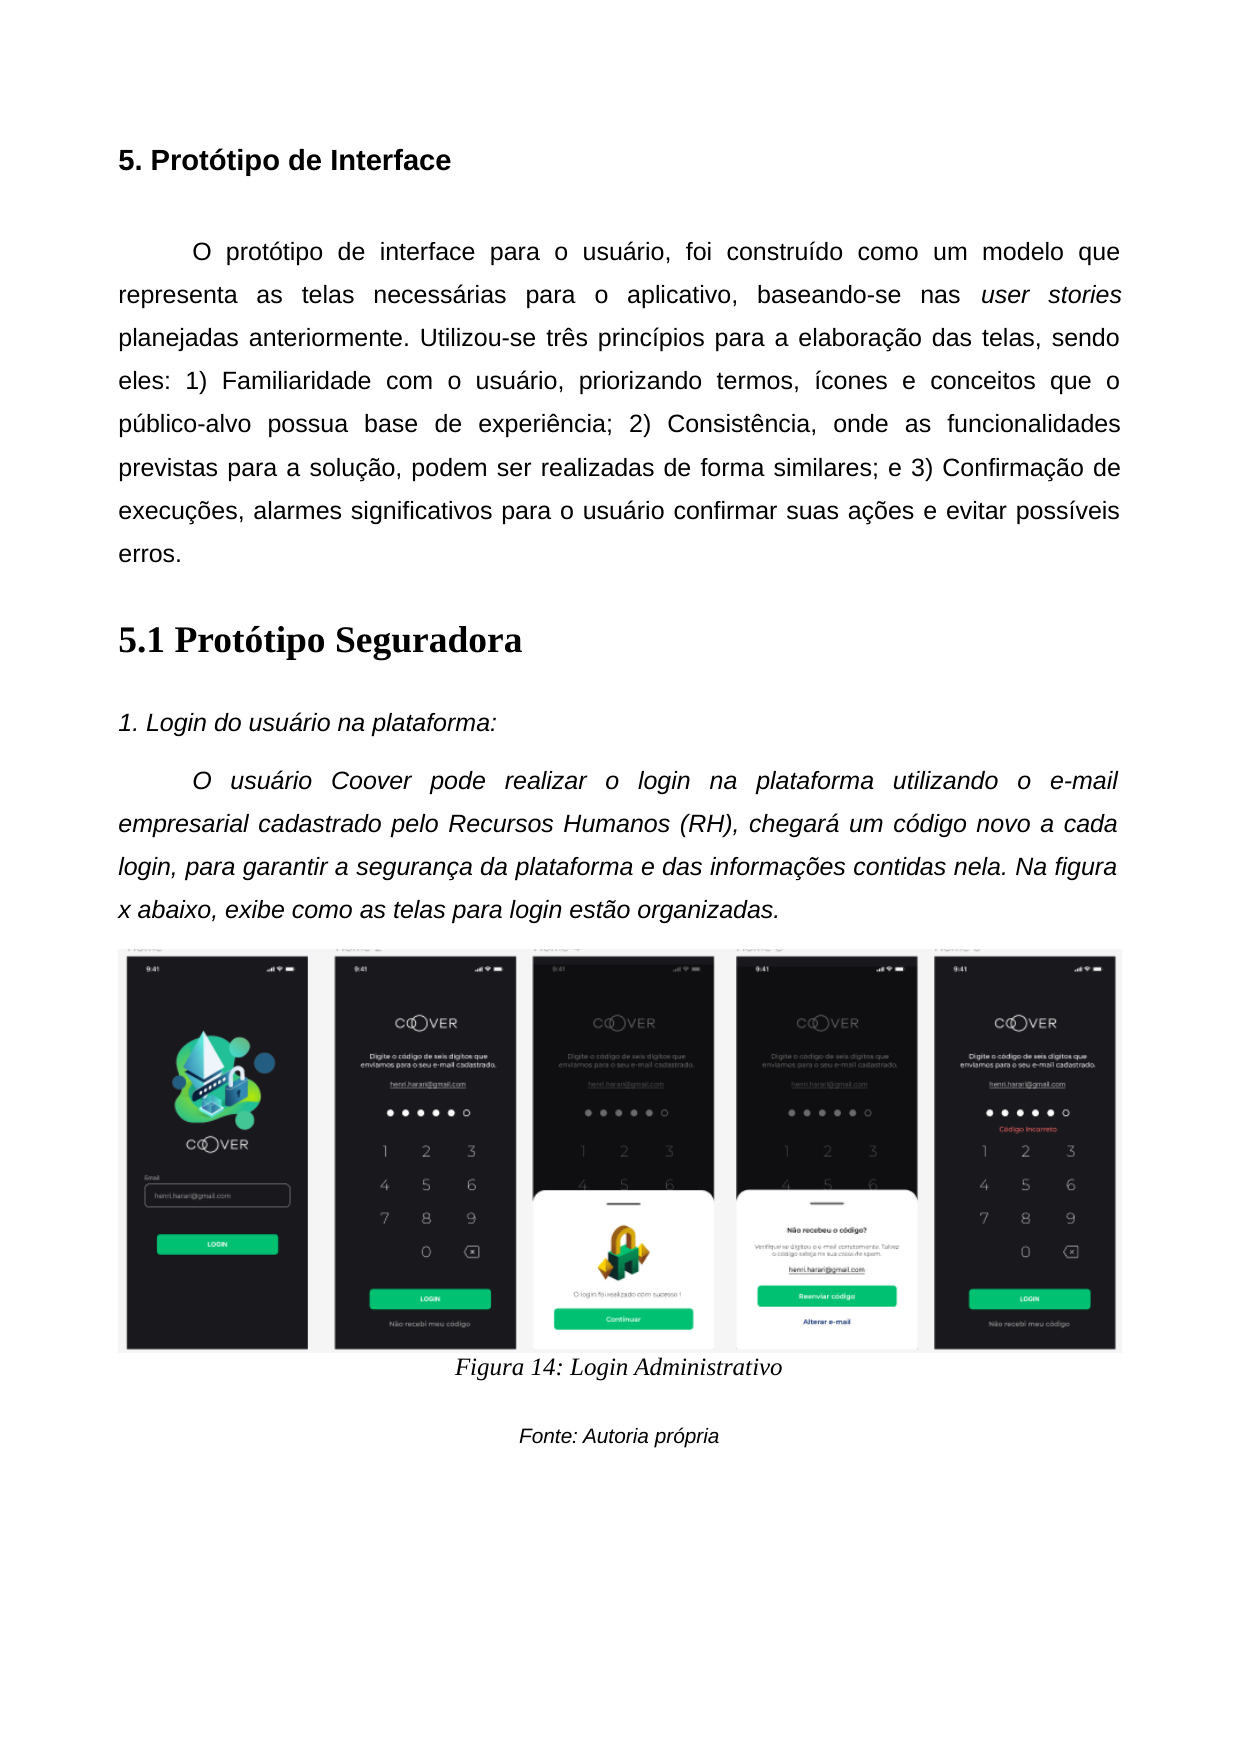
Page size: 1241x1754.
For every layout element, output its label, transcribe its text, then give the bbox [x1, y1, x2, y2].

text [118, 937, 1122, 949]
subtitle 5. Protótipo de Interface [118, 143, 1122, 177]
text Fonte: Autoria própria [118, 1381, 1122, 1448]
subtitle 5.1 Protótipo Seguradora [118, 617, 1122, 660]
text 1. Login do usuário na plataforma: [118, 708, 1122, 737]
text O usuário Coover pode realizar o login na plataforma utilizando o e-mail empresarial cadastrado pelo Recursos Humanos (RH), chegará um código novo a cada login, para garantir a segurança da plataforma e das informações contidas nela. Na figura x abaixo, exibe como as telas para login estão organizadas. [118, 766, 1122, 924]
text O protótipo de interface para o usuário, foi construído como um modelo que representa as telas necessárias para o aplicativo, baseando-se nas user stories planejadas anteriormente. Utilizou-se três princípios para a elaboração das telas, sendo eles: 1) Familiaridade com o usuário, priorizando termos, ícones e conceitos que o público-alvo possua base de experiência; 2) Consistência, onde as funcionalidades previstas para a solução, podem ser realizadas de forma similares; e 3) Confirmação de execuções, alarmes significativos para o usuário confirmar suas ações e evitar possíveis erros. [118, 237, 1122, 567]
text Figura 14: Login Administrativo [118, 1353, 1122, 1381]
